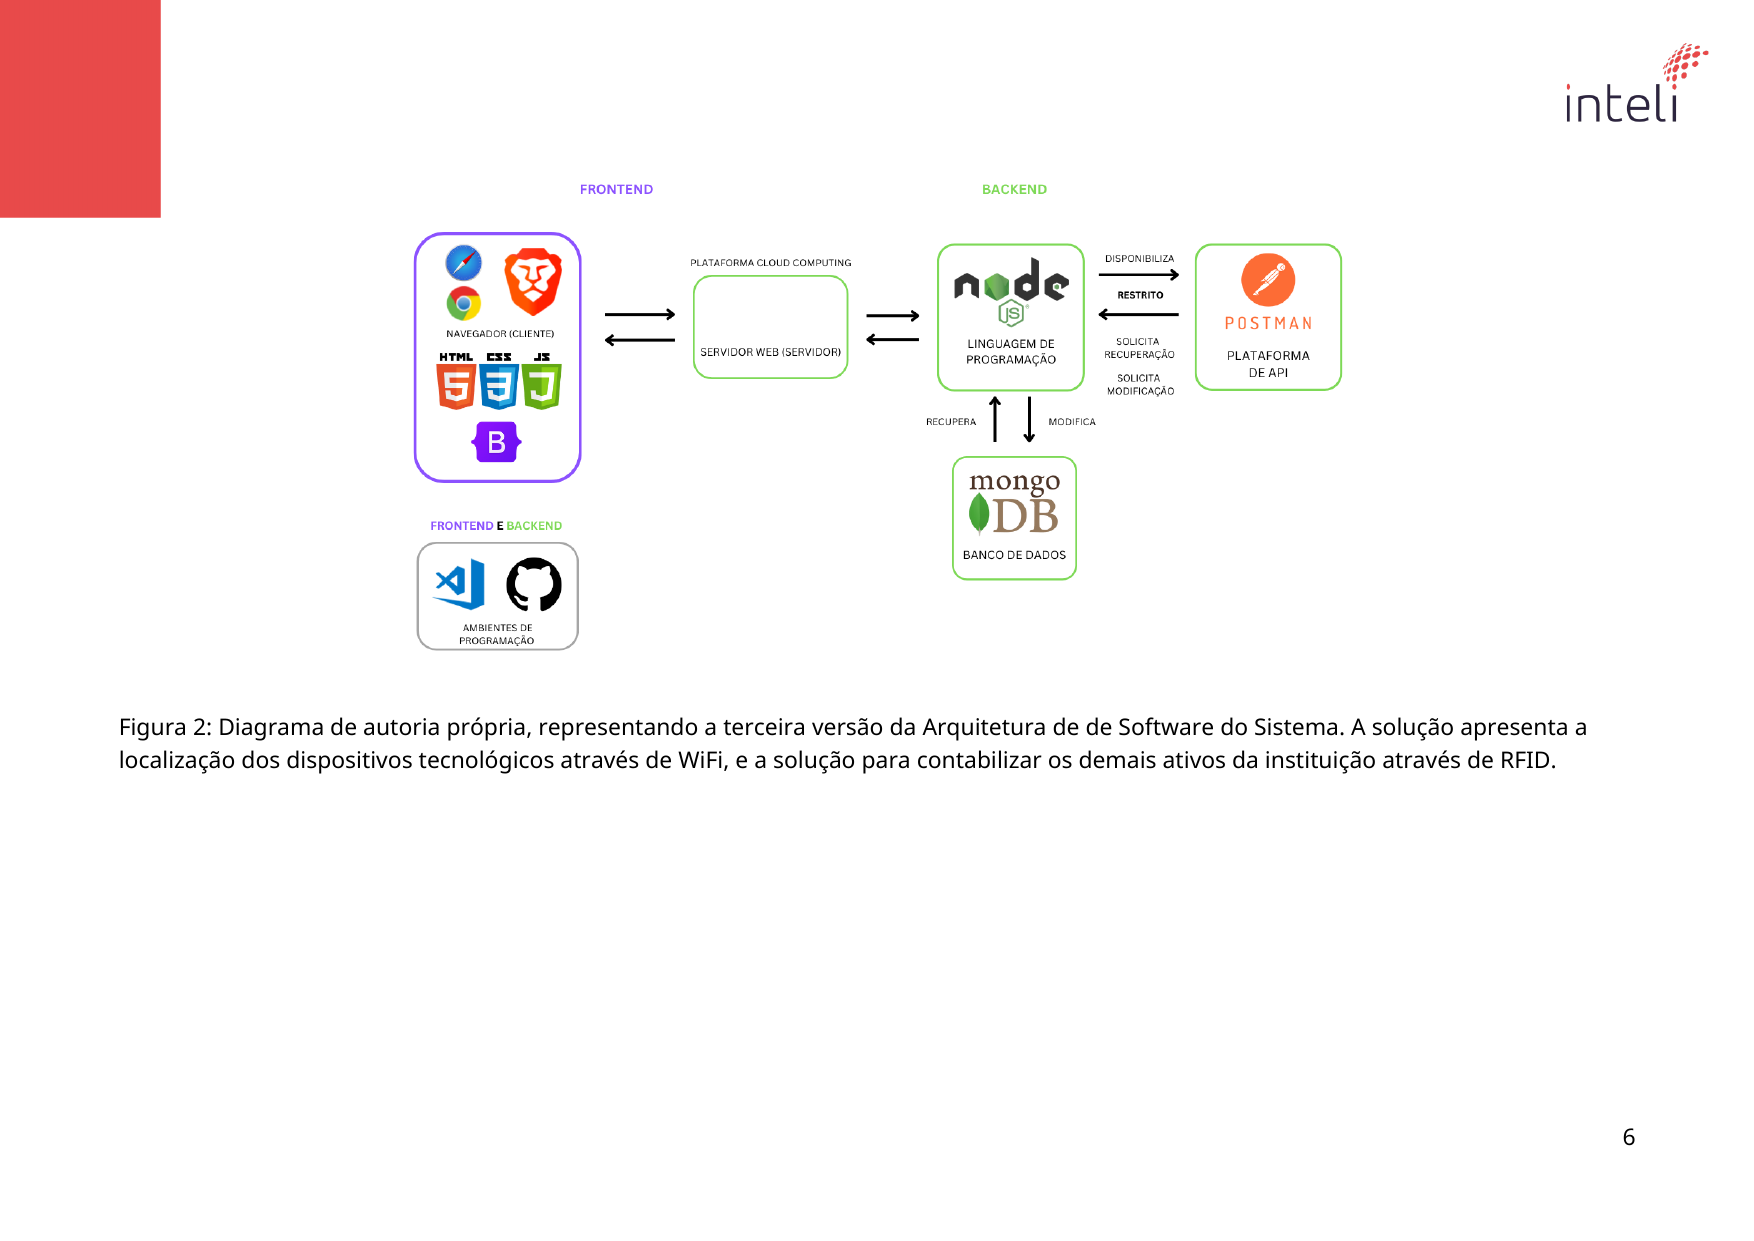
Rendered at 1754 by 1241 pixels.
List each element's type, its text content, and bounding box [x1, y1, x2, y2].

picture [368, 118, 1359, 692]
text Figura 2: Diagrama de autoria própria, representando a terceira versão da Arquitetura de de Software do Sistema. A solução apresenta a localização dos dispositivos tecnológicos através de WiFi, e a solução para contabilizar os demais ativos da instituição através de RFID. [118, 711, 1636, 776]
picture [0, 0, 161, 218]
picture [1566, 43, 1709, 122]
